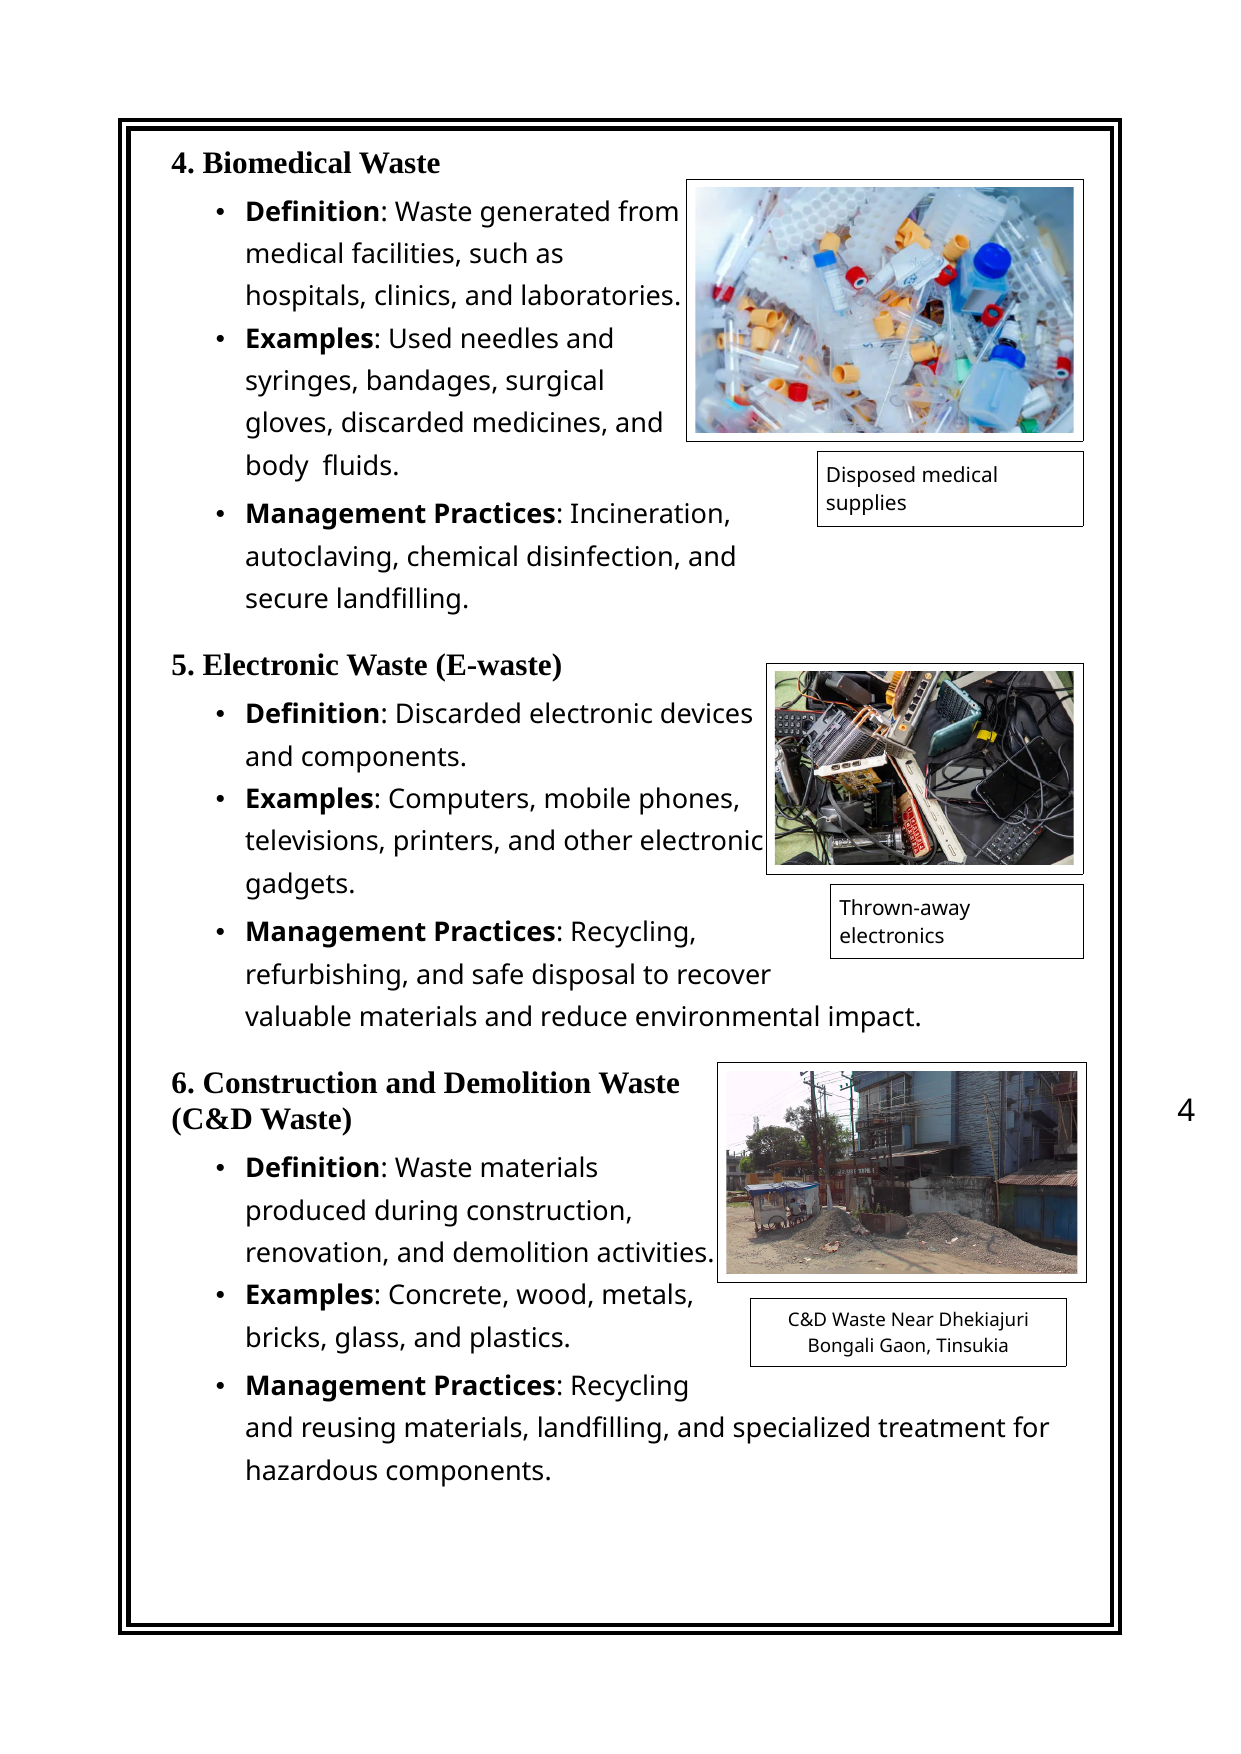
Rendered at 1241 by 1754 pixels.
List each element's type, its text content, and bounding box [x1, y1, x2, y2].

list Definition: Waste generated from medical facilities, such as hospitals, clinics, and laboratories. [216, 192, 686, 314]
picture [774, 671, 1074, 865]
list C&D Waste Near Dhekiajuri Bongali Gaon, Tinsukia [759, 1306, 1057, 1357]
list Examples: Concrete, wood, metals, bricks, glass, and plastics. [216, 1276, 1069, 1355]
list Examples: Computers, mobile phones, televisions, printers, and other electronic gadgets. [216, 779, 1069, 901]
subtitle 6. Construction and Demolition Waste (C&D Waste) [171, 1058, 1069, 1136]
list Definition: Waste materials produced during construction, renovation, and demolition activities. [216, 1148, 717, 1270]
list Management Practices: Incineration, autoclaving, chemical disinfection, and secure landfilling. [216, 495, 1069, 616]
picture [726, 1071, 1078, 1274]
subtitle 5. Electronic Waste (E-waste) [171, 641, 1083, 682]
list Examples: Used needles and syringes, bandages, surgical gloves, discarded medicines, and body fluids. [216, 319, 1069, 483]
list Management Practices: Recycling, refurbishing, and safe disposal to recover valuable materials and reduce environmental impact. [216, 913, 1069, 1034]
list Examples: Concrete, wood, metals, bricks, glass, and plastics. [751, 1299, 1066, 1366]
list Definition: Discarded electronic devices and components. [216, 695, 766, 774]
text 4. Biomedical Waste [171, 134, 1069, 181]
list [831, 885, 1083, 958]
list Examples: Used needles and syringes, bandages, surgical gloves, discarded medicines, and body fluids. [818, 452, 1083, 526]
list Management Practices: Recycling and reusing materials, landfilling, and specialized treatment for hazardous components. [216, 1367, 1069, 1488]
subtitle [718, 1063, 1086, 1282]
list Disposed medical supplies [826, 460, 1074, 517]
list Thrown-away electronics [839, 893, 1074, 949]
subtitle [767, 664, 1083, 874]
picture [695, 187, 1074, 433]
text [687, 180, 1083, 441]
